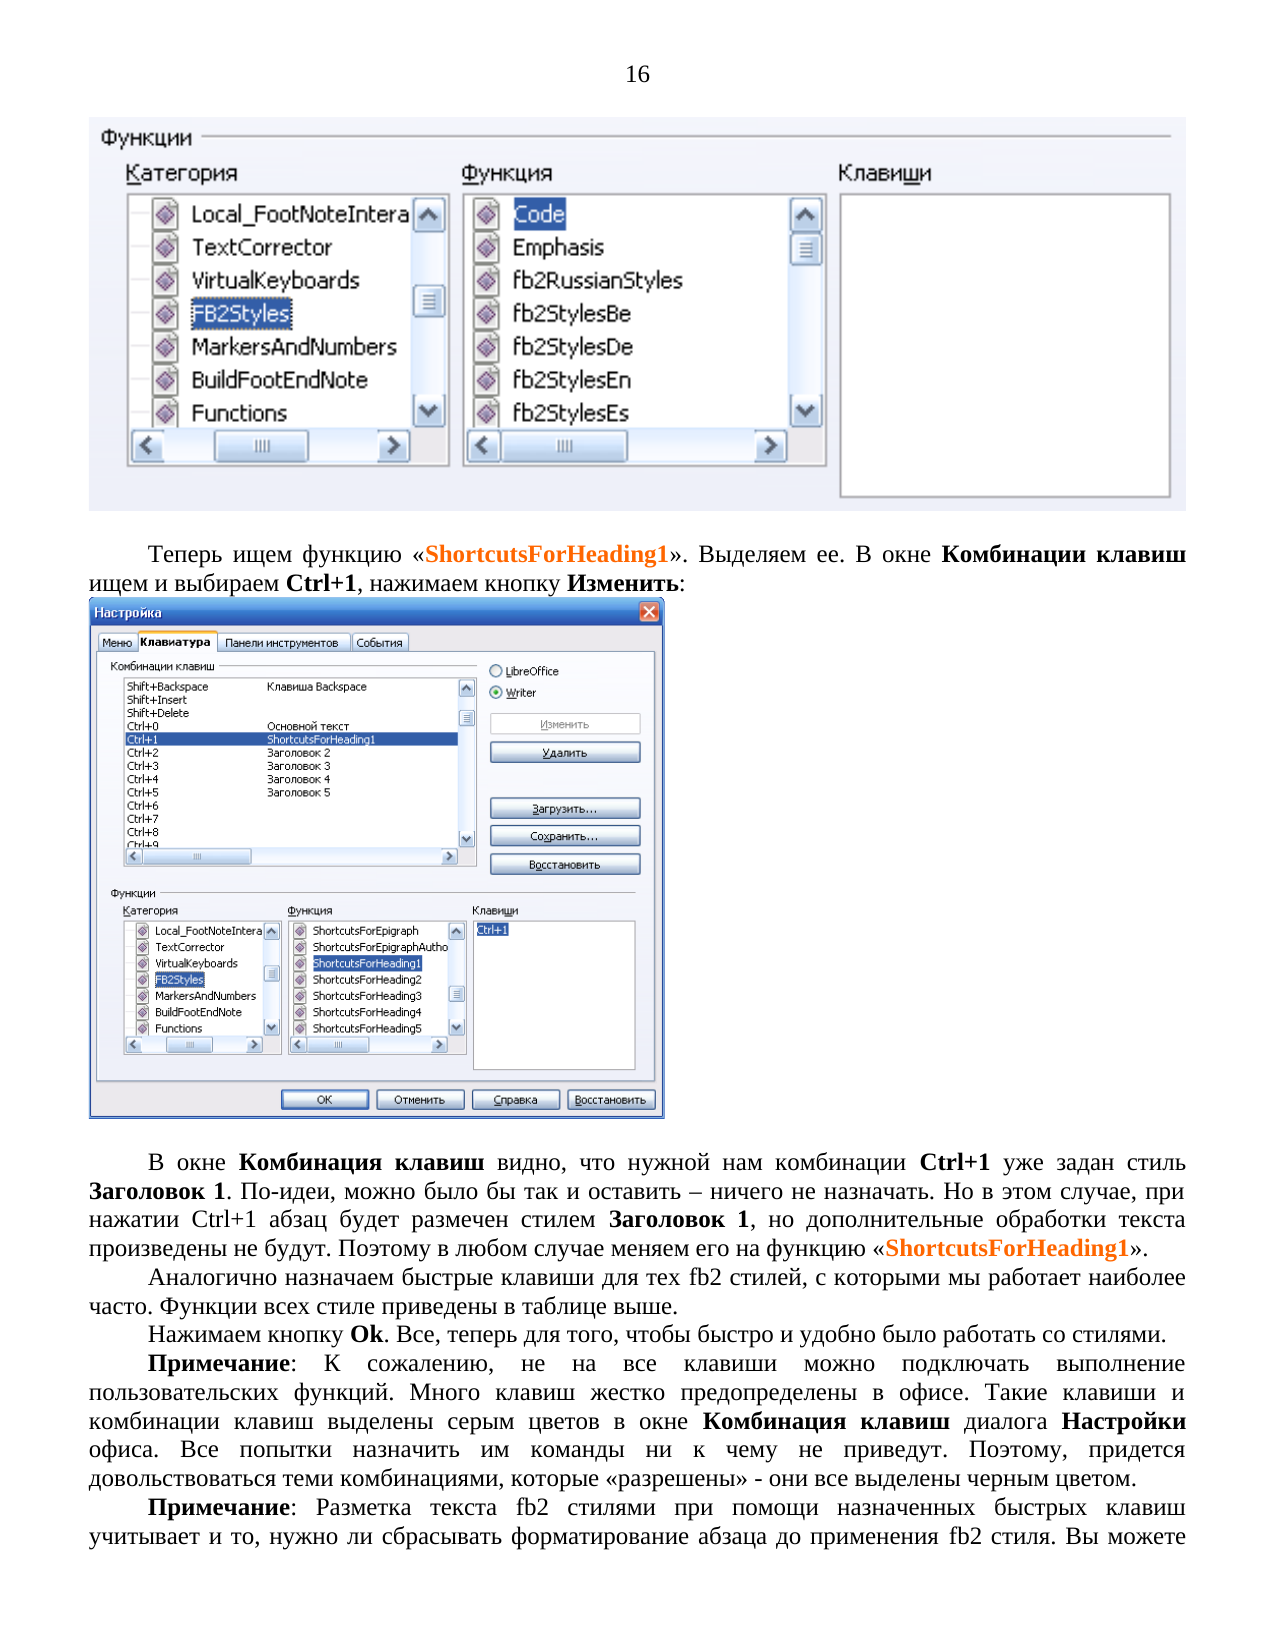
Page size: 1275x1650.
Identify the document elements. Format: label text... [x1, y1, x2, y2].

text Теперь ищем функцию «ShortcutsForHeading1». Выделяем ее. В окне Комбинации клавиш ищем и выбираем Ctrl+1, нажимаем кнопку Изменить: [89, 539, 1186, 597]
picture [88, 117, 1186, 511]
text Аналогично назначаем быстрые клавиши для тех fb2 стилей, с которыми мы работает наиболее часто. Функции всех стиле приведены в таблице выше. [89, 1262, 1186, 1319]
text В окне Комбинация клавиш видно, что нужной нам комбинации Ctrl+1 уже задан стиль Заголовок 1. По-идеи, можно было бы так и оставить – ничего не назначать. Но в этом случае, при нажатии Ctrl+1 абзац будет размечен стилем Заголовок 1, но дополнительные обработки текста произведены не будут. Поэтому в любом случае меняем его на функцию «ShortcutsForHeading1». [89, 1147, 1186, 1262]
picture [88, 597, 665, 1119]
text Примечание: К сожалению, не на все клавиши можно подключать выполнение пользовательских функций. Много клавиш жестко предопределены в офисе. Такие клавиши и комбинации клавиш выделены серым цветов в окне Комбинация клавиш диалога Настройки офиса. Все попытки назначить им команды ни к чему не приведут. Поэтому, придется довольствоваться теми комбинациями, которые «разрешены» - они все выделены черным цветом. [89, 1348, 1186, 1492]
text Примечание: Разметка текста fb2 стилями при помощи назначенных быстрых клавиш учитывает и то, нужно ли сбрасывать форматирование абзаца до применения fb2 стиля. Вы можете [89, 1492, 1186, 1549]
text Нажимаем кнопку Ok. Все, теперь для того, чтобы быстро и удобно было работать со стилями. [89, 1319, 1186, 1348]
